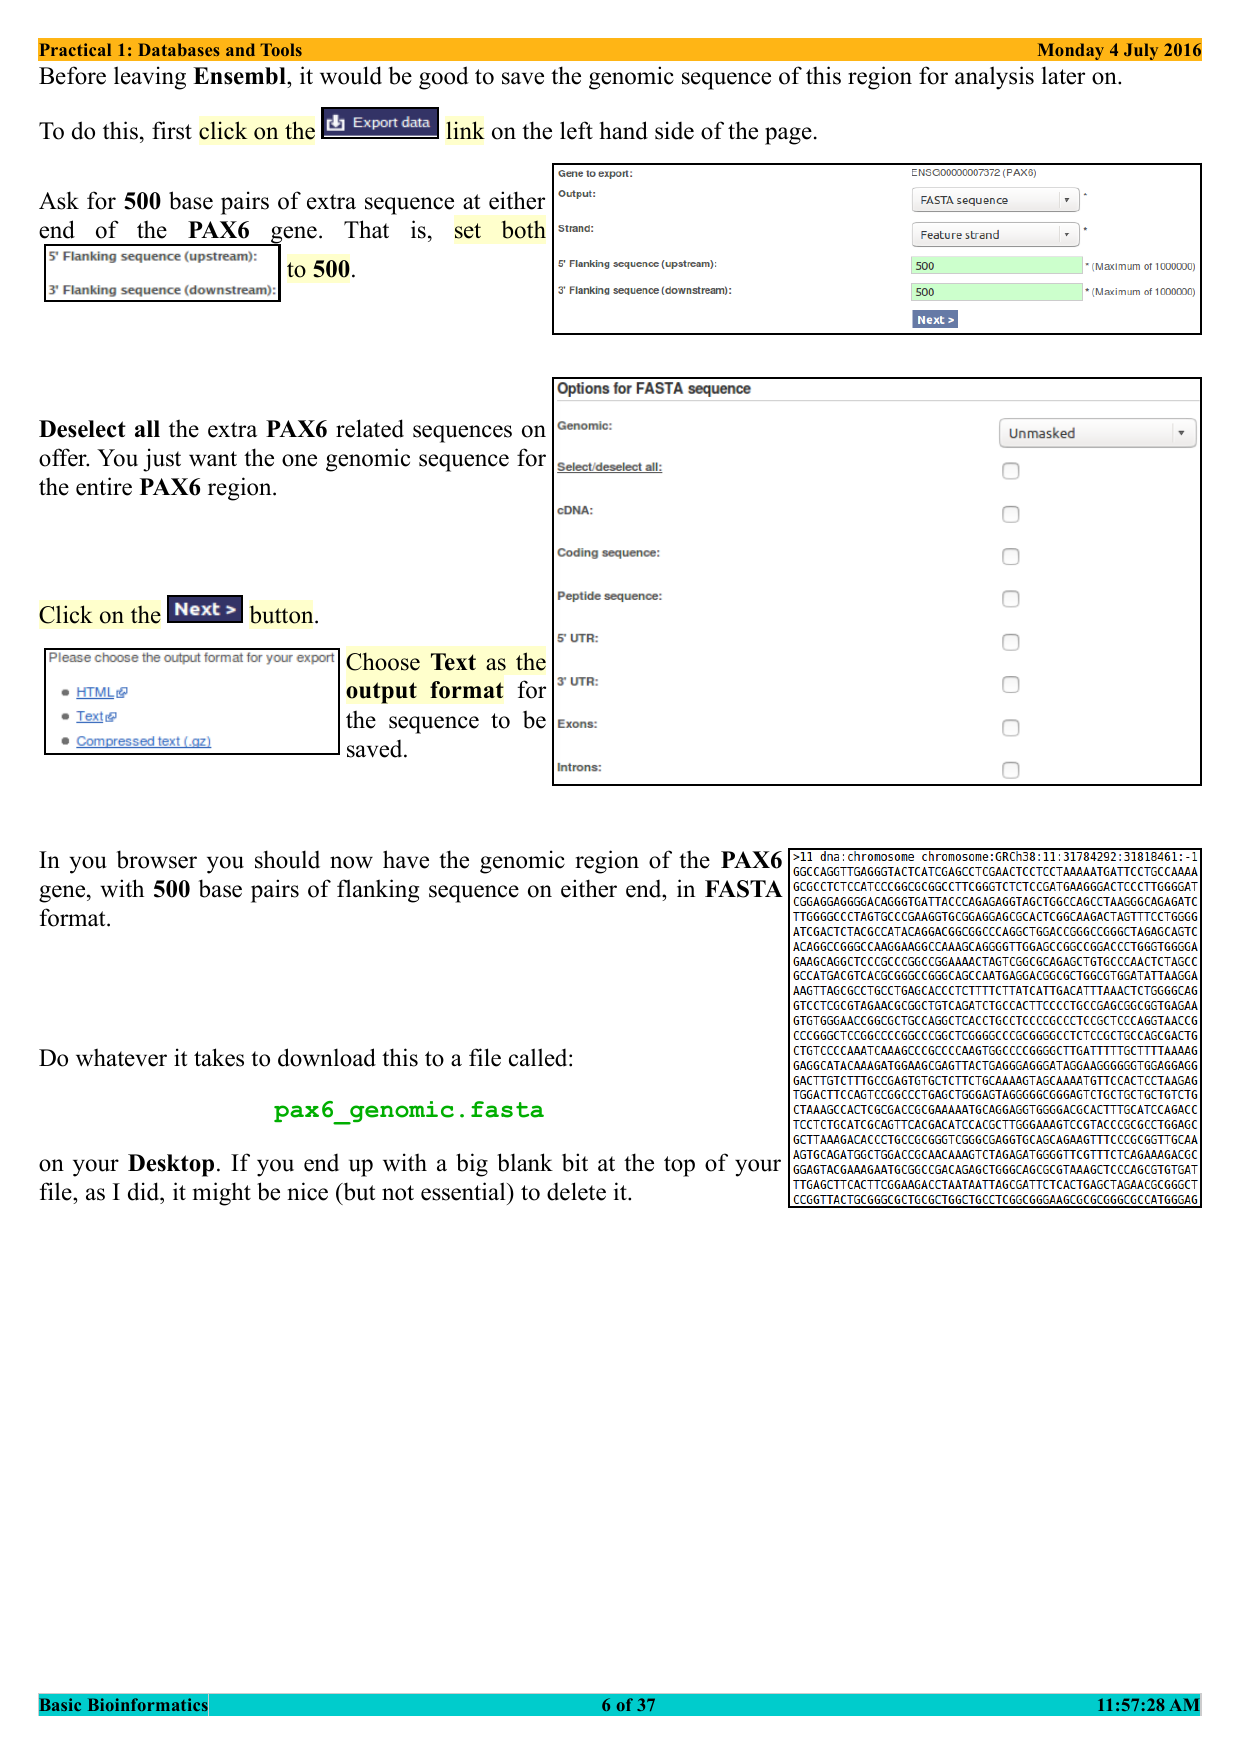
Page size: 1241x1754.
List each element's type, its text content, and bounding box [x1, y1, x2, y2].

text Click on thebutton. [38, 595, 552, 629]
picture [554, 379, 1200, 784]
picture [46, 246, 278, 300]
text In you browser you should now have the genomic region of the PAX6 gene, with 500 base pairs of flanking sequence on either end, in FASTA format. [38, 845, 1202, 932]
text Ask for 500 base pairs of extra sequence at either end of the PAX6 gene. That is, set bothto 500. [38, 186, 552, 302]
picture [554, 165, 1200, 333]
text pax6_genomic.fasta [38, 1096, 788, 1124]
text Before leaving Ensembl, it would be good to save the genomic sequence of this region for analysis later on. [38, 61, 1202, 89]
text Deselect all the extra PAX6 related sequences on offer. You just want the one genomic sequence for the entire PAX6 region. [38, 414, 552, 501]
text on your Desktop. If you end up with a big blank bit at the top of your file, as I did, it might be nice (but not essential) to delete it. [38, 1148, 788, 1206]
text To do this, first click on thelink on the left hand side of the page. [38, 107, 1202, 145]
picture [790, 850, 1200, 1206]
picture [46, 650, 338, 753]
picture [169, 597, 241, 621]
picture [324, 109, 437, 137]
text Choose Text as the output format for the sequence to be saved. [38, 646, 552, 763]
text Do whatever it takes to download this to a file called: [38, 1043, 788, 1072]
